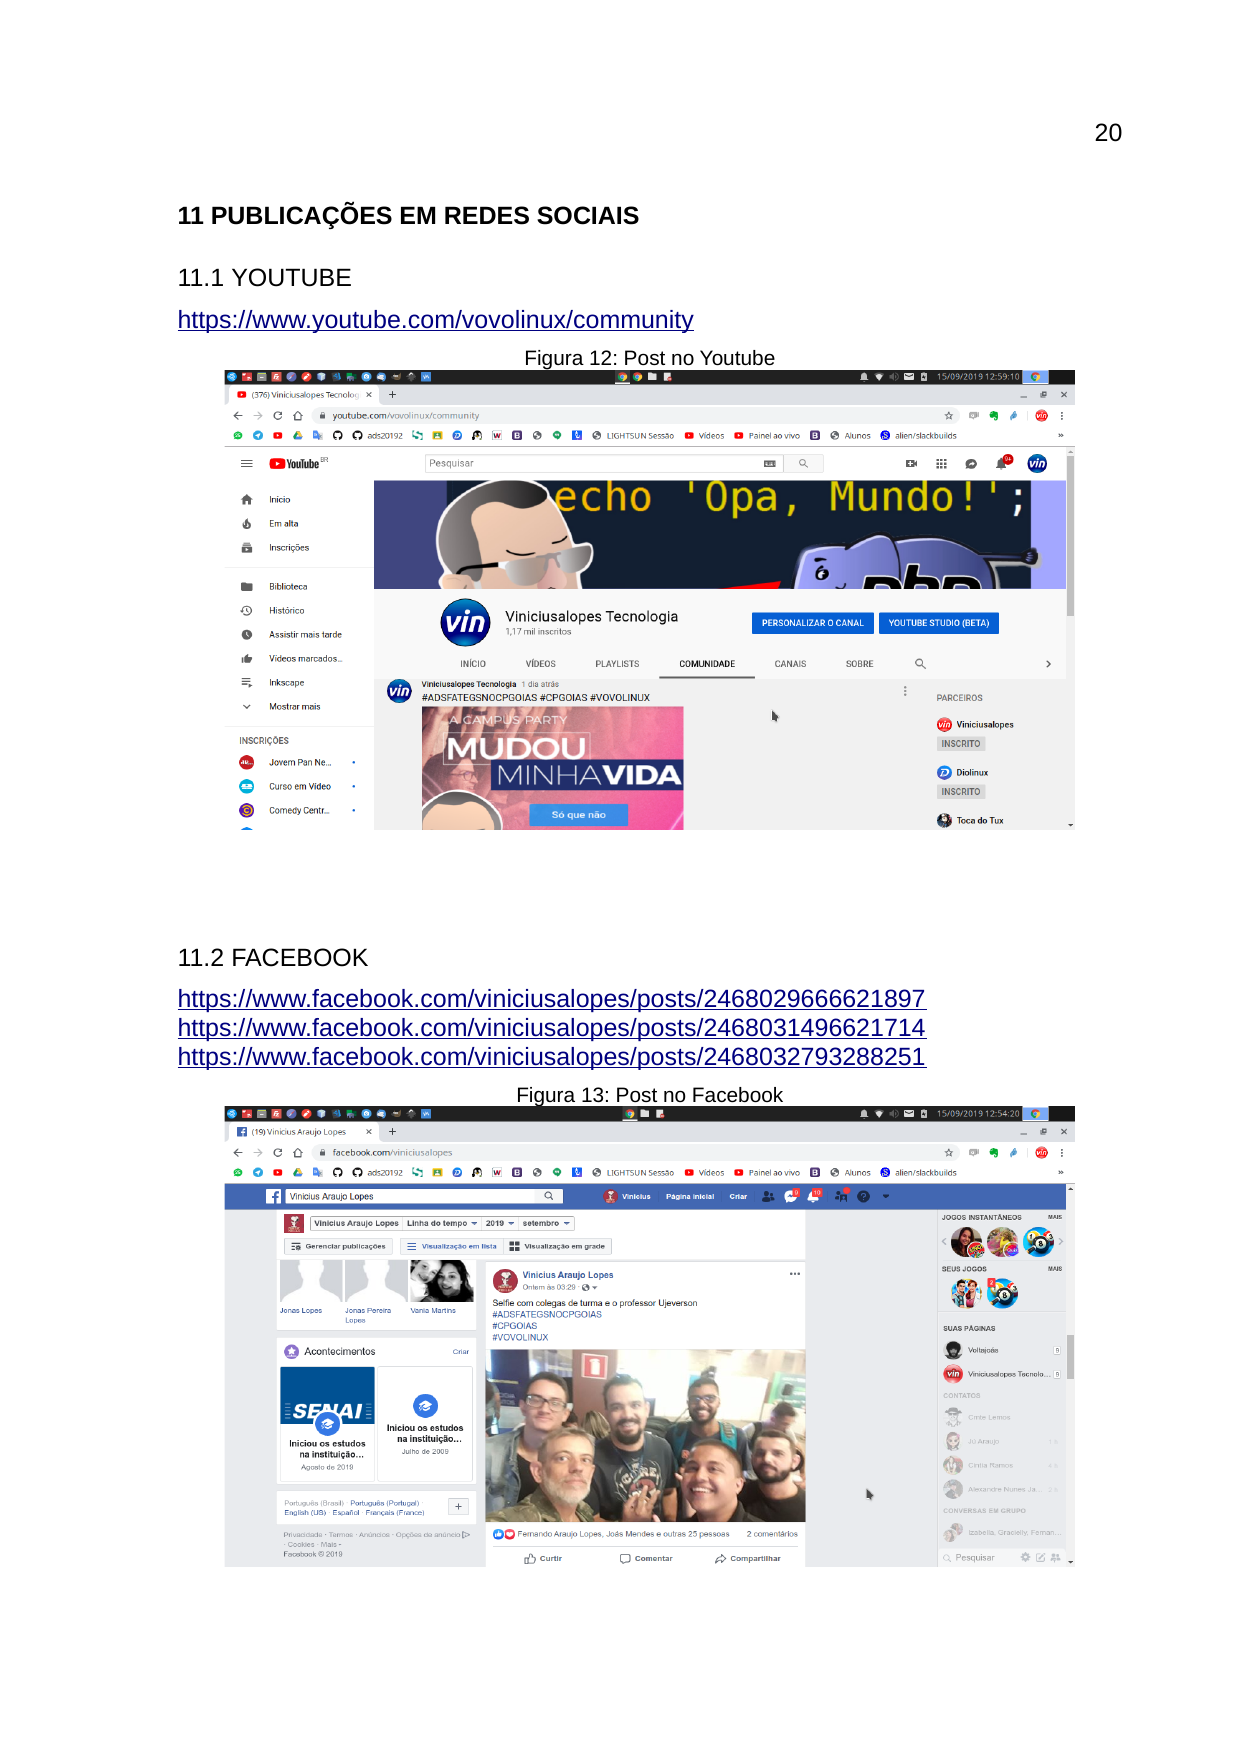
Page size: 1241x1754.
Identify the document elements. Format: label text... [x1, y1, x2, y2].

text https://www.facebook.com/viniciusalopes/posts/2468031496621714 [177, 1013, 1122, 1042]
subtitle Facebook [177, 943, 1122, 972]
picture [224, 370, 1075, 830]
text https://www.youtube.com/vovolinux/community [177, 305, 1122, 333]
picture [224, 1106, 1075, 1567]
text Figura 12: Post no Youtube [177, 346, 1122, 829]
subtitle Youtube [177, 263, 1122, 292]
text https://www.facebook.com/viniciusalopes/posts/2468032793288251 [177, 1042, 1122, 1070]
text Figura 13: Post no Facebook [177, 1083, 1122, 1566]
subtitle PUBLICAÇÕES EM REDES SOCIAIS [177, 201, 1122, 230]
text https://www.facebook.com/viniciusalopes/posts/2468029666621897 [177, 984, 1122, 1013]
